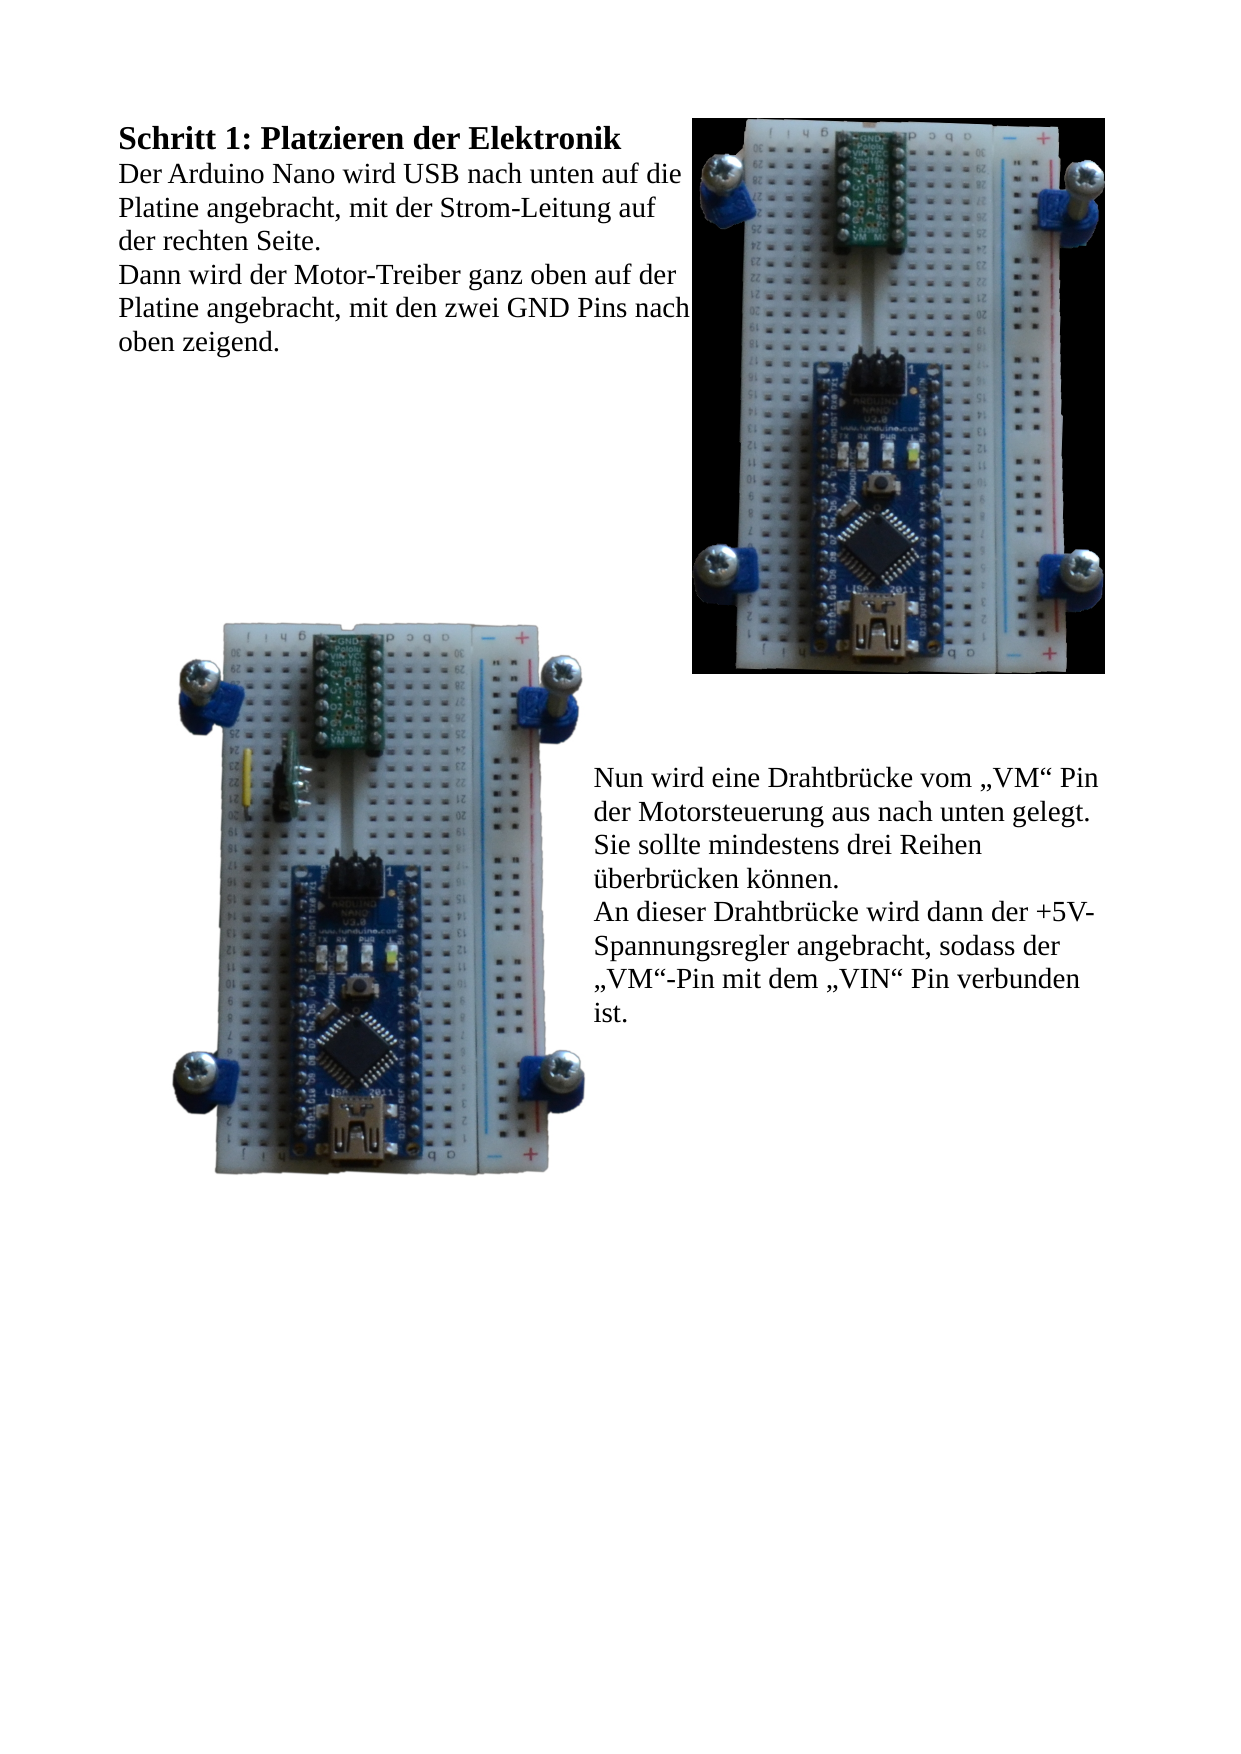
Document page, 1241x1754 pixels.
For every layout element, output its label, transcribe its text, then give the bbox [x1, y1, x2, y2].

text Dann wird der Motor-Treiber ganz oben auf der Platine angebracht, mit den zwei GND Pins nach oben zeigend. [118, 257, 692, 358]
text An dieser Drahtbrücke wird dann der +5V-Spannungsregler angebracht, sodass der „VM“-Pin mit dem „VIN“ Pin verbunden ist. [594, 894, 1122, 1028]
text Nun wird eine Drahtbrücke vom „VM“ Pin der Motorsteuerung aus nach unten gelegt. Sie sollte mindestens drei Reihen überbrücken können. [594, 760, 1122, 894]
picture [692, 118, 1105, 674]
text [118, 760, 168, 894]
picture [168, 617, 594, 1182]
text Der Arduino Nano wird USB nach unten auf die Platine angebracht, mit der Strom-Leitung auf der rechten Seite. [118, 156, 692, 257]
text Schritt 1: Platzieren der Elektronik [118, 118, 692, 156]
text [118, 894, 168, 1028]
